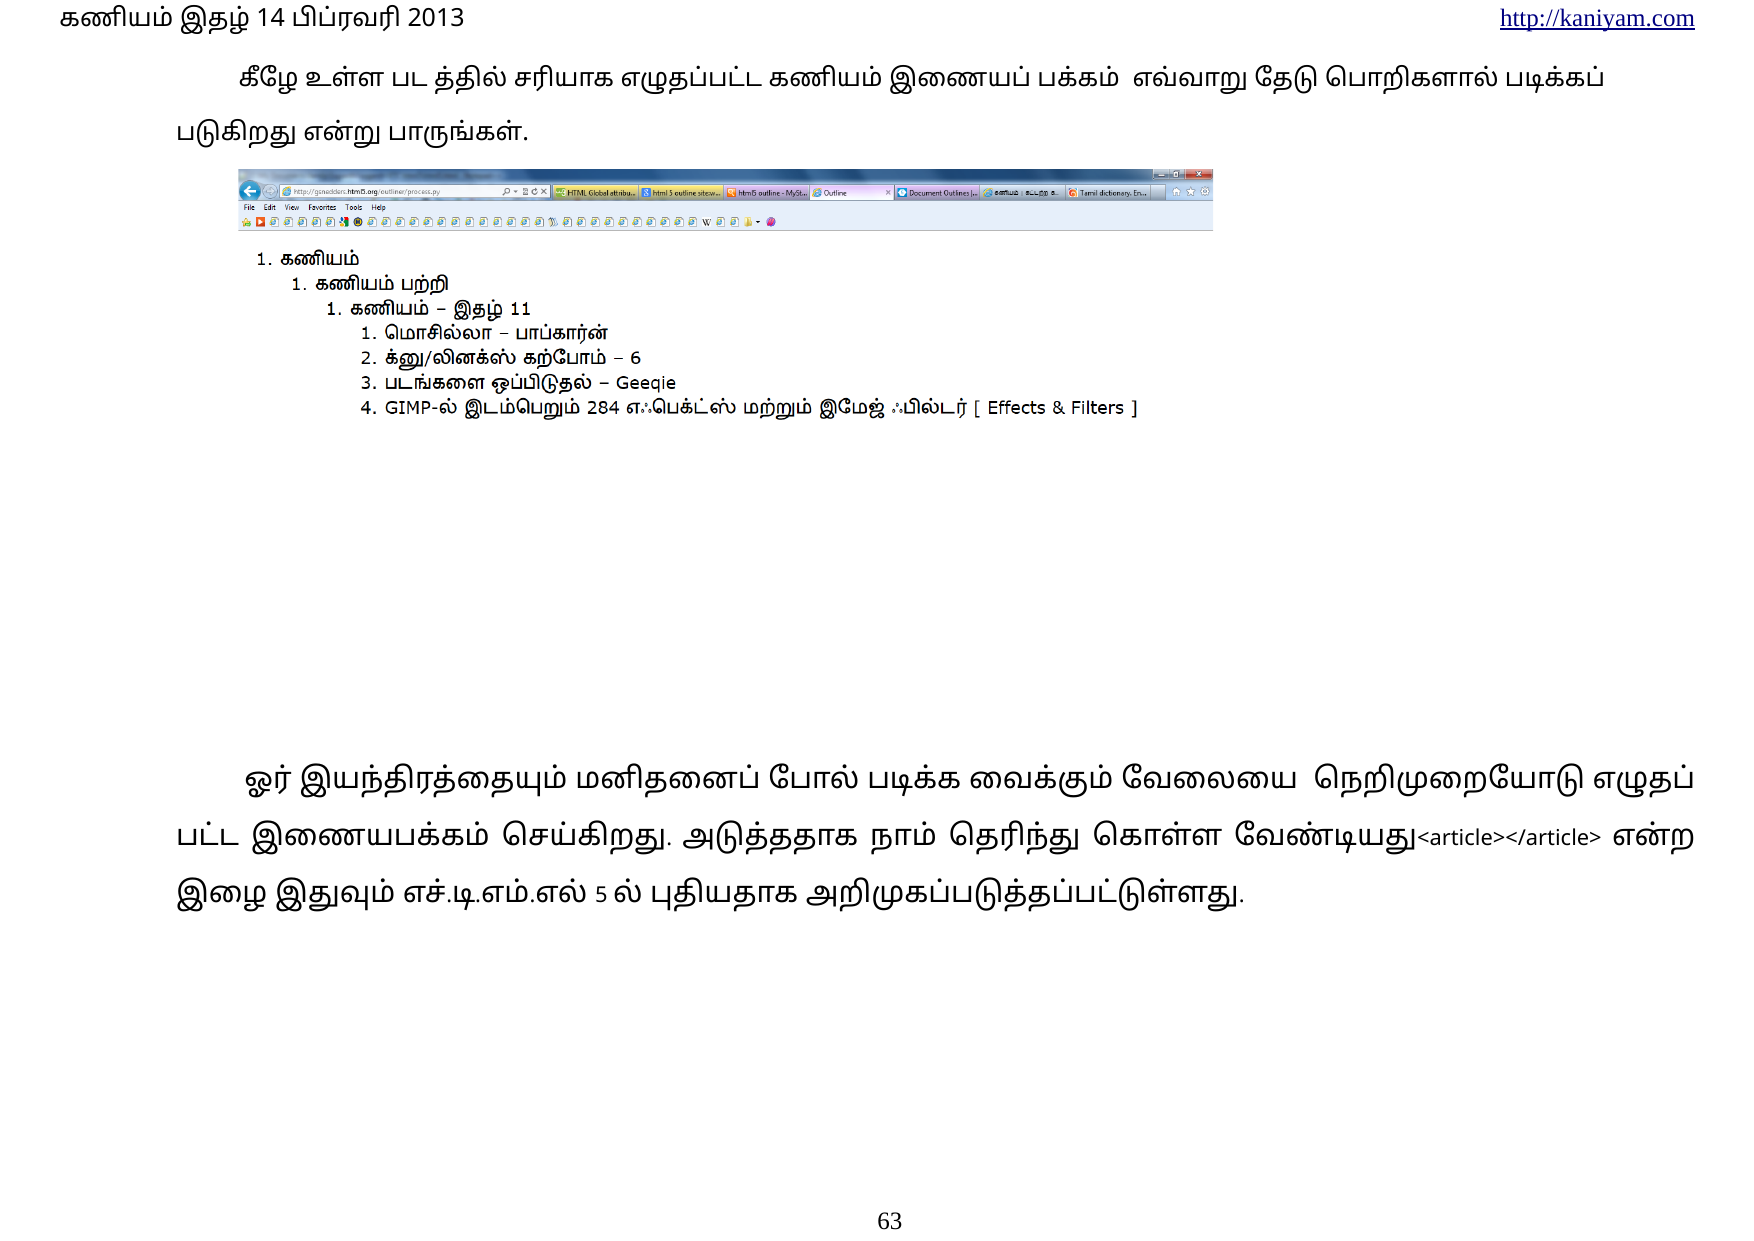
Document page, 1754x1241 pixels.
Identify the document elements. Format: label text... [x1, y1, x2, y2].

picture [238, 169, 1214, 746]
text கீழே உள்ள பட த்தில் சரியாக எழுதப்பட்ட கணியம் இணையப் பக்கம் எவ்வாறு தேடு பொறிகளால் படிக்கப் படுகிறது என்று பாருங்கள். [176, 64, 1695, 151]
text ஓர் இயந்திரத்தையும் மனிதனைப் போல் படிக்க வைக்கும் வேலையை நெறிமுறையோடு எழுதப் பட்ட இணையபக்கம் செய்கிறது. அடுத்ததாக நாம் தெரிந்து கொள்ள வேண்டியது<article></article> என்ற இழை இதுவும் எச்.டி.எம்.எல் 5 ல் புதியதாக அறிமுகப்படுத்தப்பட்டுள்ளது. [176, 763, 1695, 914]
